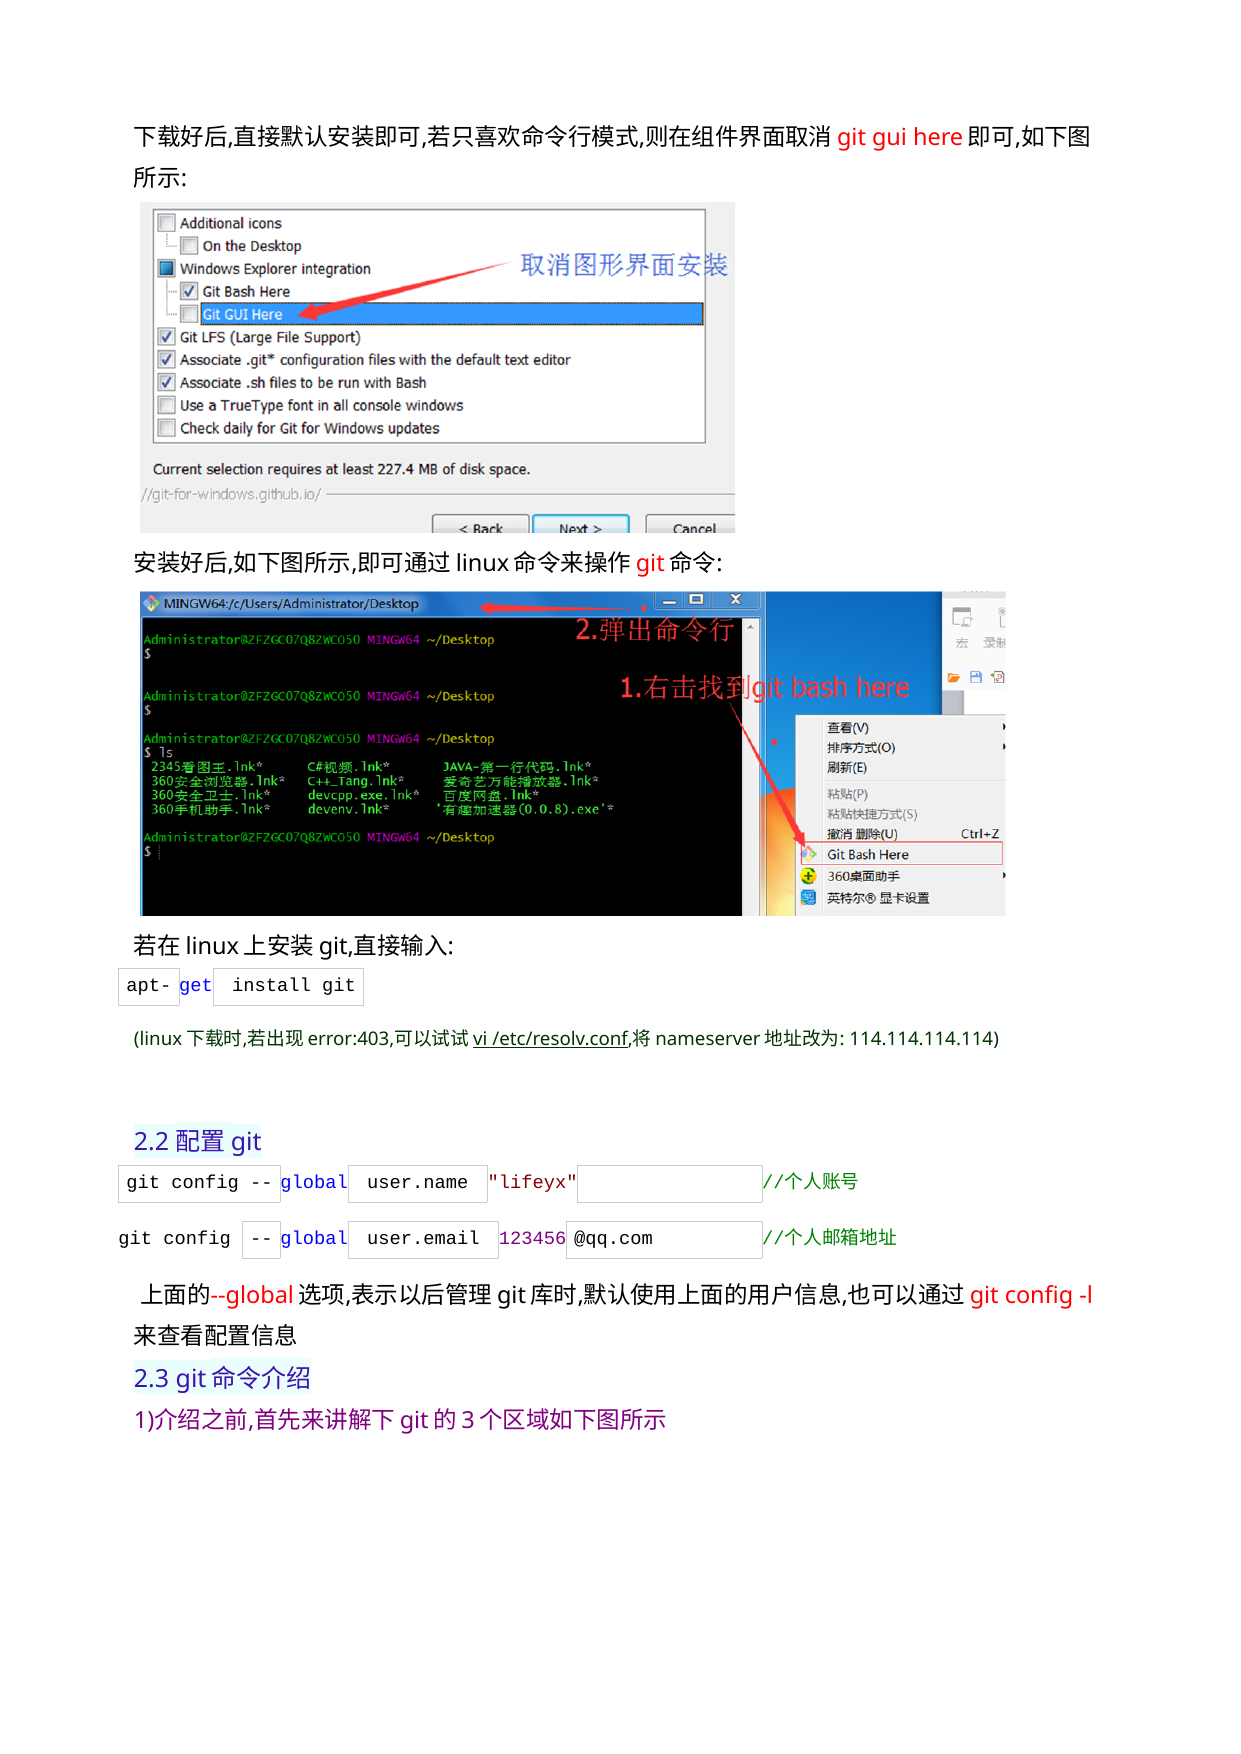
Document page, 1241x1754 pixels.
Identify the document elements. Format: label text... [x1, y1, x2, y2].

text user.name [349, 1166, 487, 1202]
text 2.3 git命令介绍 [134, 1358, 1106, 1394]
text (linux下载时,若出现error:403,可以试试vi /etc/resolv.conf,将nameserver地址改为: 114.114.114.114) [134, 1023, 1106, 1051]
text 123456 [499, 1221, 566, 1258]
picture [140, 584, 1006, 916]
text --global [281, 1221, 348, 1258]
text 若在linux上安装git,直接输入: [134, 927, 1106, 961]
text @qq.com [567, 1222, 762, 1258]
text git config [118, 1221, 242, 1258]
picture [140, 199, 736, 533]
text [243, 1222, 280, 1258]
text get [180, 968, 213, 1005]
text [578, 1166, 762, 1202]
text git config [119, 1166, 280, 1202]
text 安装好后,如下图所示,即可通过linux命令来操作git命令: [134, 544, 1106, 578]
text install git [214, 969, 363, 1005]
text //个人账号 [763, 1165, 1122, 1202]
text //个人邮箱地址 [763, 1221, 1122, 1258]
text --global [281, 1165, 348, 1202]
text "lifeyx" [488, 1165, 577, 1202]
text 2.2 配置git [134, 1122, 1106, 1158]
text user.email [349, 1222, 498, 1258]
text [364, 968, 1122, 1005]
text 下载好后,直接默认安装即可,若只喜欢命令行模式,则在组件界面取消git gui here即可,如下图所示: [134, 118, 1106, 193]
text apt- [119, 969, 179, 1005]
text 1)介绍之前,首先来讲解下git的3个区域如下图所示 [134, 1401, 1106, 1436]
text 上面的--global选项,表示以后管理git库时,默认使用上面的用户信息,也可以通过git config -l 来查看配置信息 [134, 1276, 1106, 1351]
